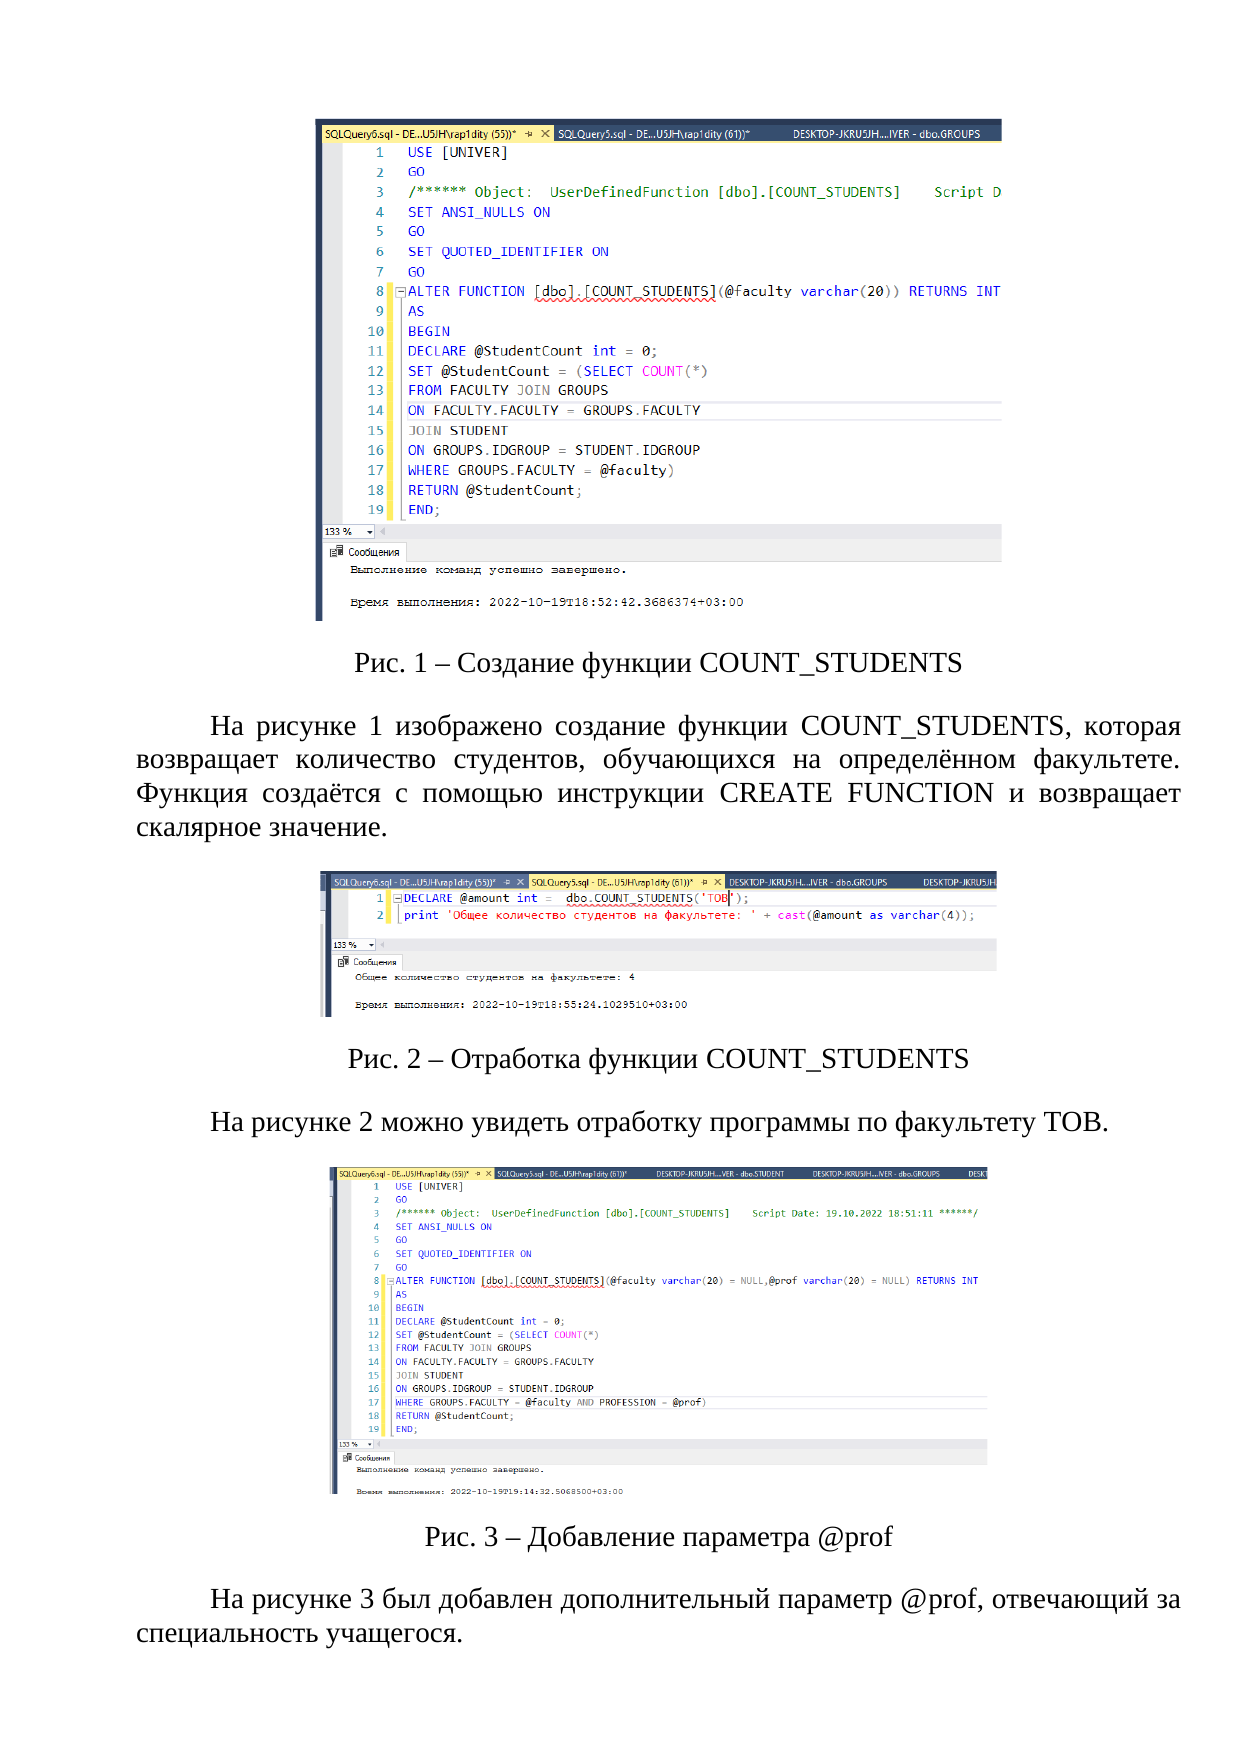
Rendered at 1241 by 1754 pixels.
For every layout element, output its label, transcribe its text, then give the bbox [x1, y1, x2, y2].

text На рисунке 2 можно увидеть отработку программы по факультету ТОВ. [136, 1104, 1181, 1138]
picture [329, 1167, 988, 1494]
picture [315, 118, 1002, 621]
text Рис. 1 – Создание функции COUNT_STUDENTS [136, 645, 1181, 679]
text На рисунке 1 изображено создание функции COUNT_STUDENTS, которая возвращает количество студентов, обучающихся на определённом факультете. Функция создаётся с помощью инструкции CREATE FUNCTION и возвращает скалярное значение. [136, 708, 1181, 842]
text Рис. 2 – Отработка функции COUNT_STUDENTS [136, 1042, 1181, 1075]
picture [320, 871, 997, 1017]
text На рисунке 3 был добавлен дополнительный параметр @prof, отвечающий за специальность учащегося. [136, 1581, 1181, 1648]
text Рис. 3 – Добавление параметра @prof [136, 1519, 1181, 1552]
